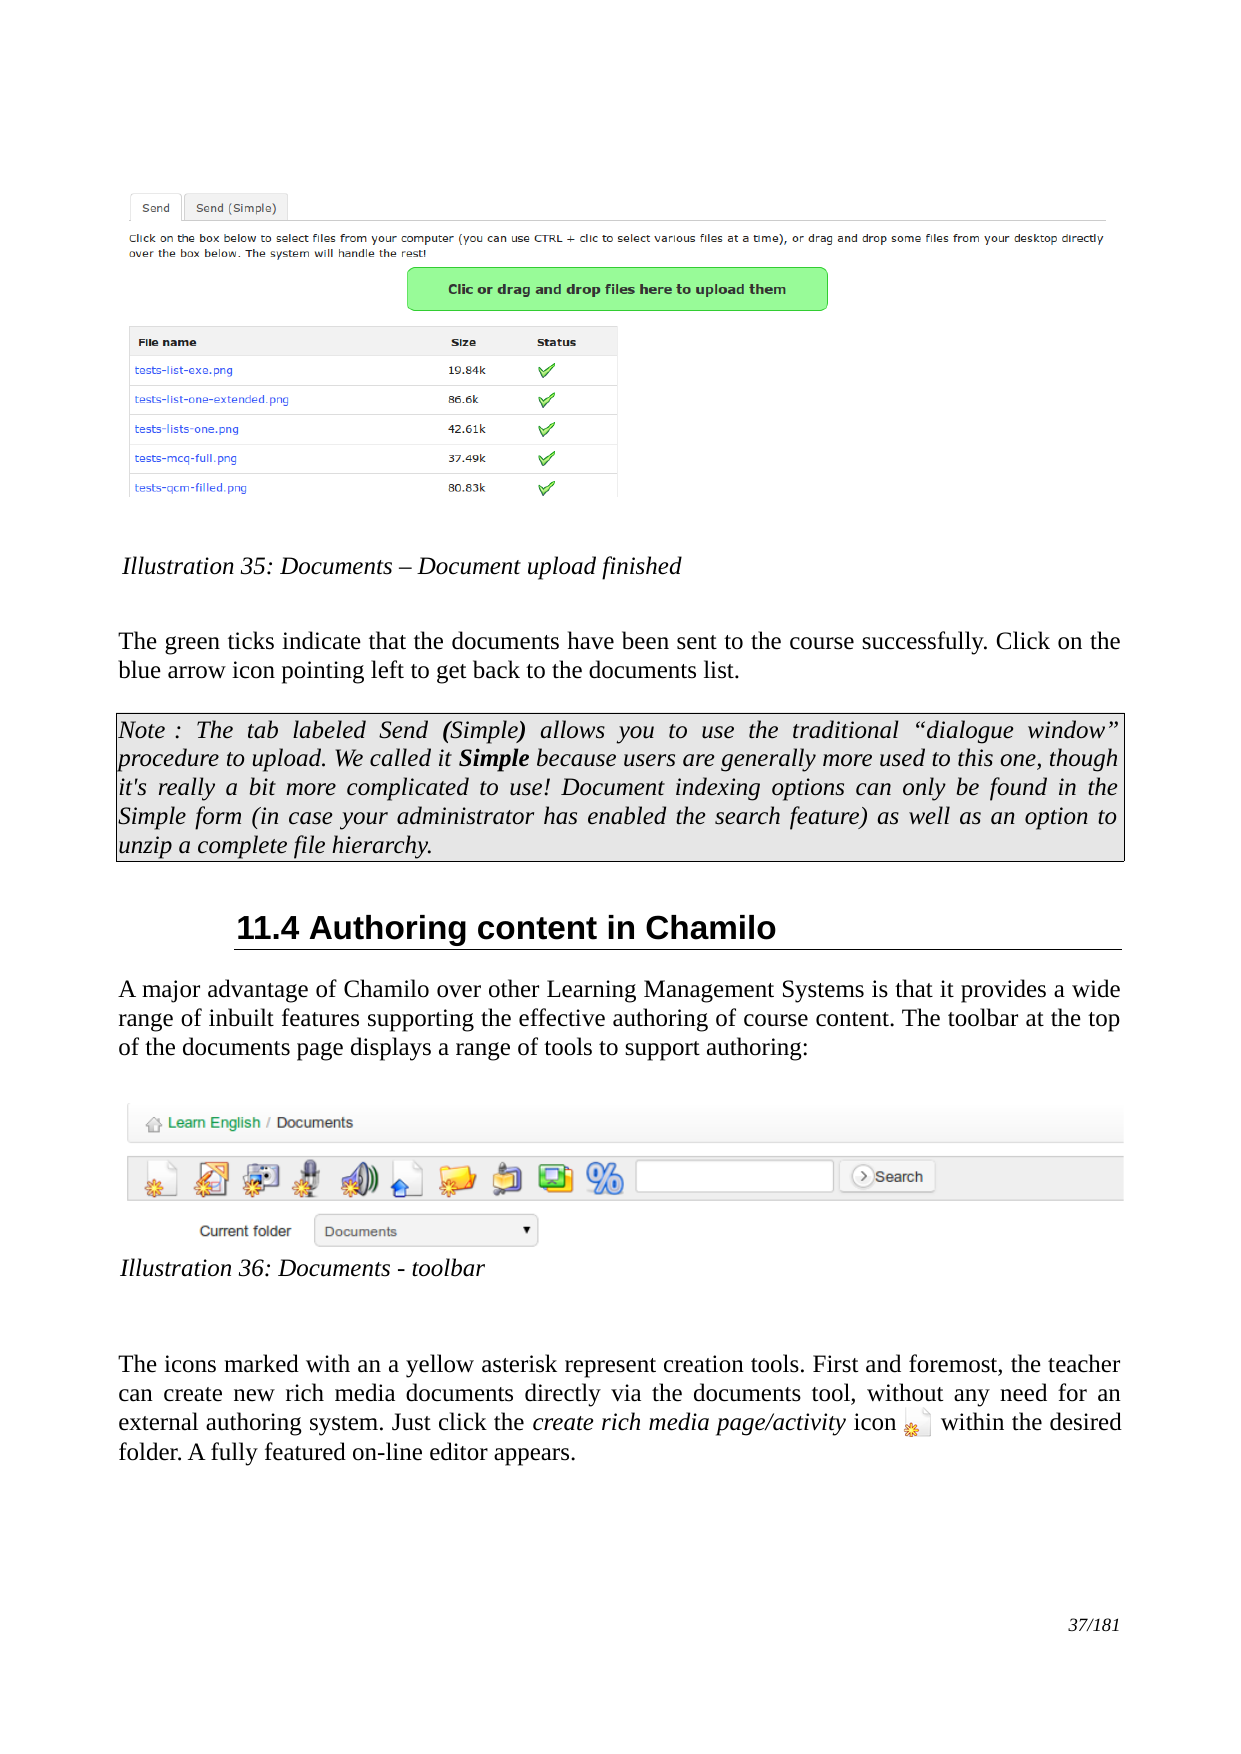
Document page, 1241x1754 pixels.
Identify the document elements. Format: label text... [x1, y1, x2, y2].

text The green ticks indicate that the documents have been sent to the course successfully. Click on the blue arrow icon pointing left to get back to the documents list. [118, 626, 1122, 684]
text Note : The tab labeled Send (Simple) allows you to use the traditional “dialogue window” procedure to upload. We called it Simple because users are generally more used to this one, though it's really a bit more complicated to use! Document indexing options can only be found in the Simple form (in case your administrator has enabled the search feature) as well as an option to unzip a complete file hierarchy. [117, 714, 1124, 861]
picture [120, 183, 1124, 497]
subtitle Authoring content in Chamilo [234, 908, 1122, 949]
text Illustration 36: Documents - toolbar [120, 1254, 1120, 1282]
text The icons marked with an a yellow asterisk represent creation tools. First and foremost, the teacher can create new rich media documents directly via the documents tool, without any need for an external authoring system. Just click the create rich media page/activity icon within the desired folder. A fully featured on-line editor appears. [118, 1349, 1122, 1465]
picture [119, 1103, 1124, 1254]
text A major advantage of Chamilo over other Learning Management Systems is that it provides a wide range of inbuilt features supporting the effective authoring of course content. The toolbar at the top of the documents page displays a range of tools to support authoring: [118, 974, 1122, 1060]
text Illustration 35: Documents – Document upload finished [122, 551, 1122, 579]
picture [903, 1407, 934, 1437]
